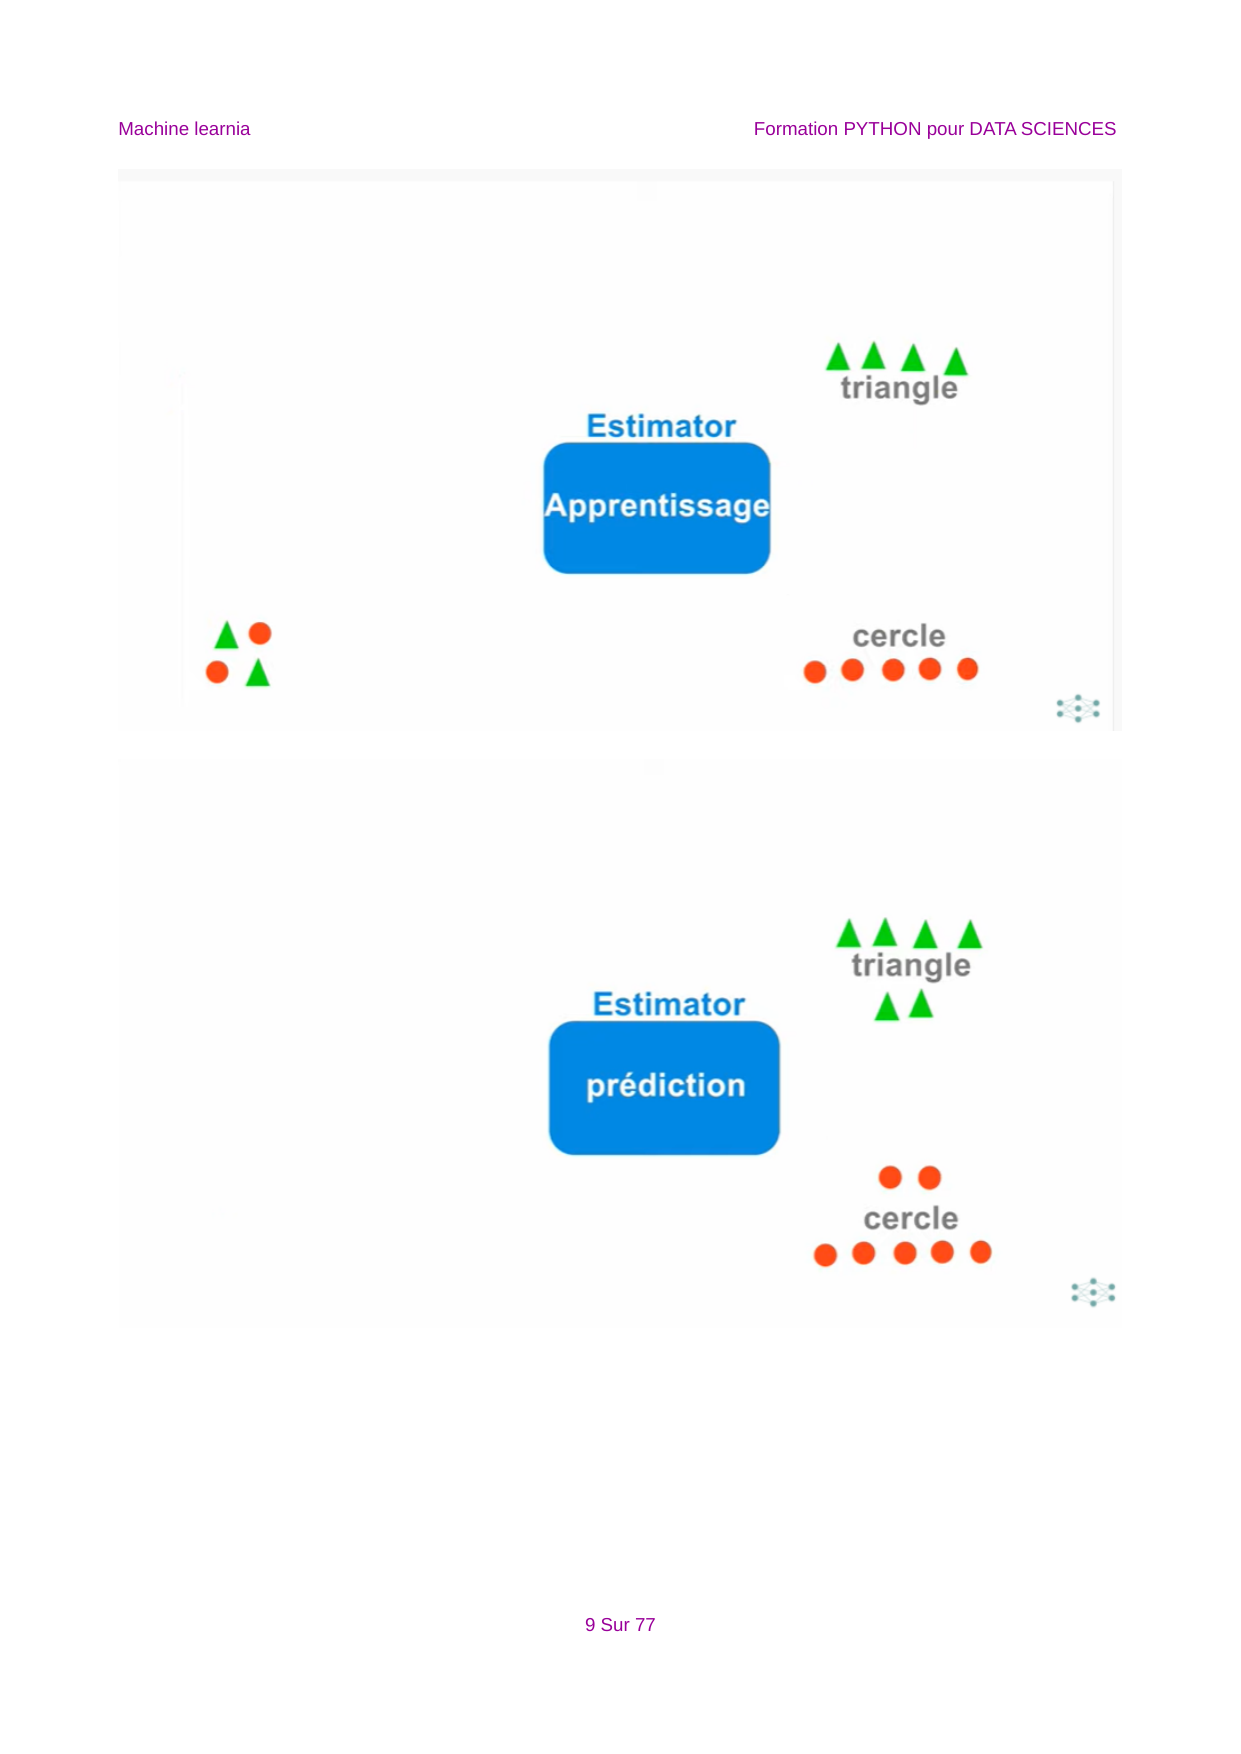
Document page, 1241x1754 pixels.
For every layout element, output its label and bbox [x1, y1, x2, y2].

picture [118, 759, 1122, 1328]
picture [118, 169, 1122, 731]
